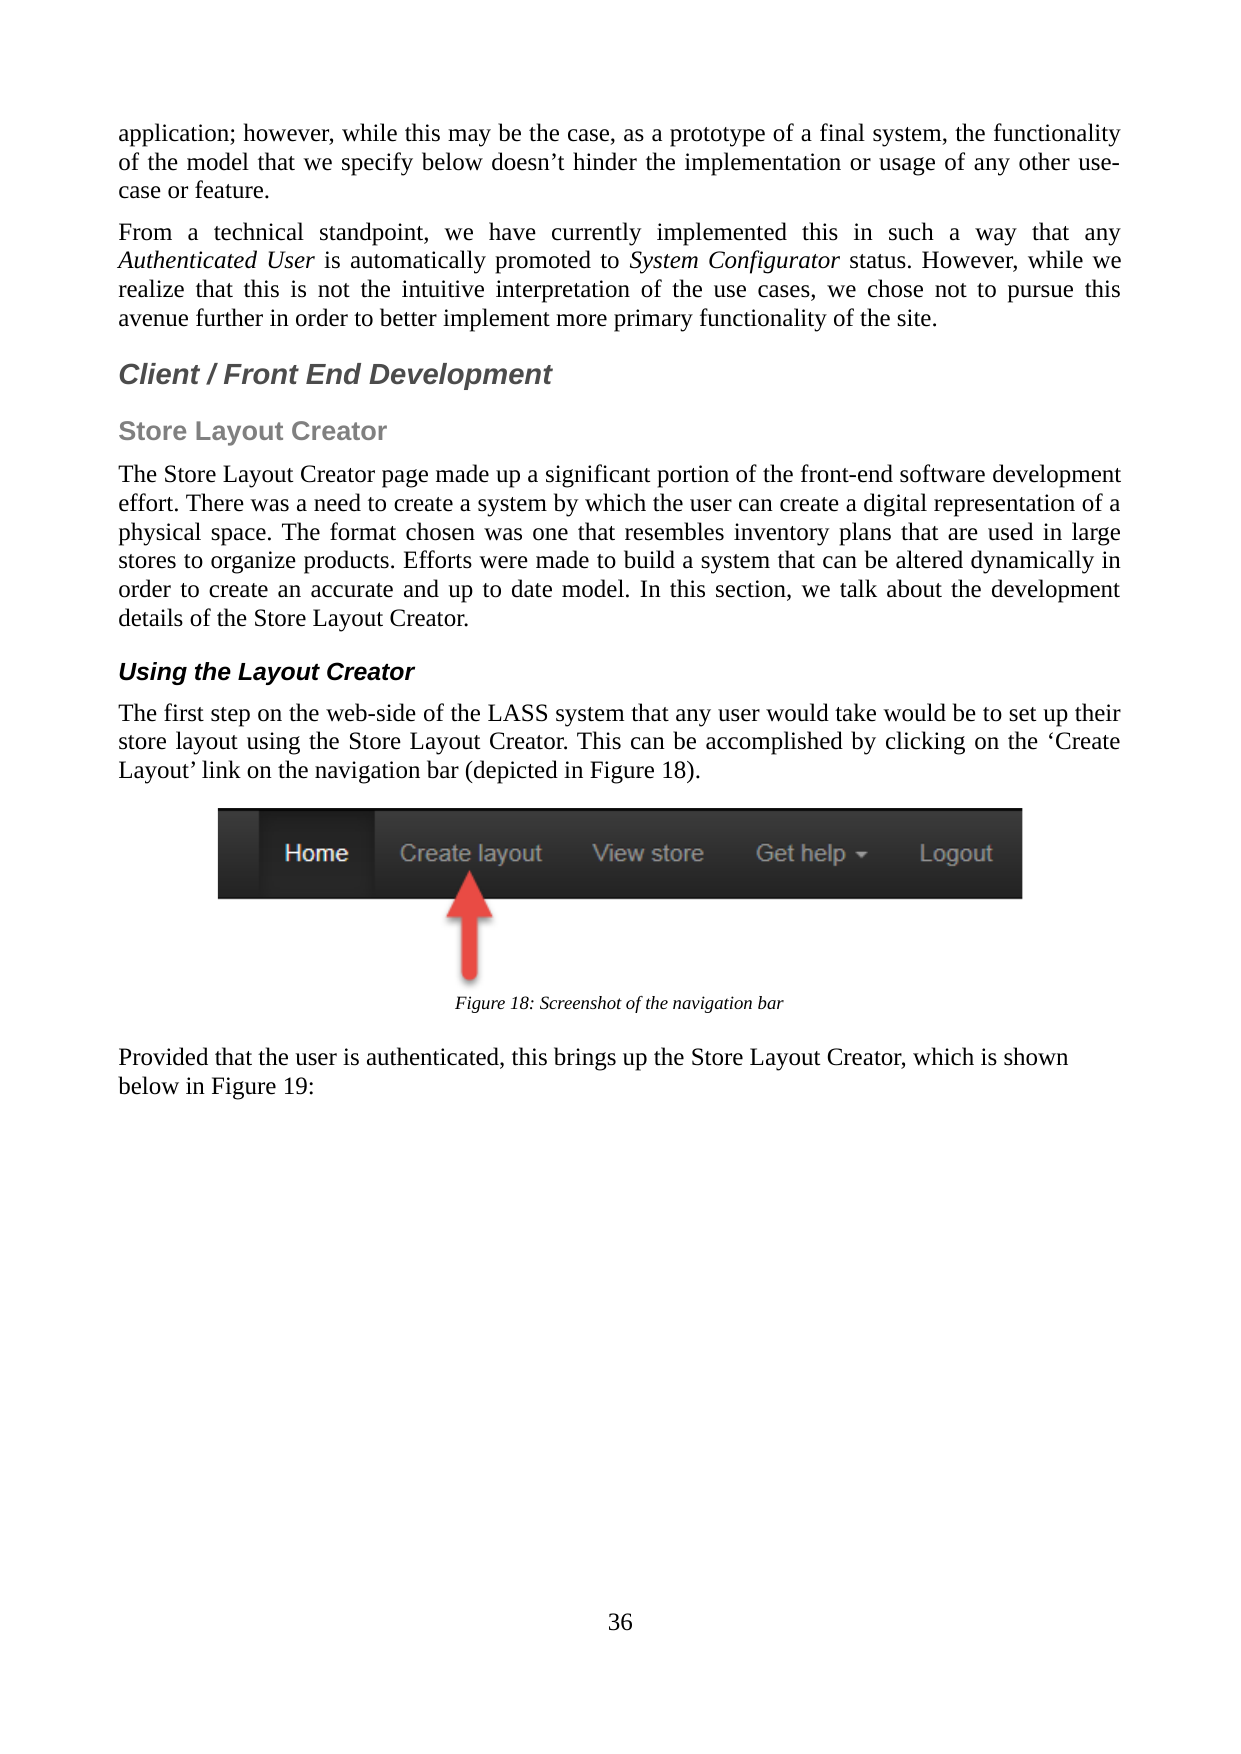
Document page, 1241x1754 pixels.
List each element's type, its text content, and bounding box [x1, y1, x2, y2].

subtitle Client / Front End Development [118, 357, 1122, 390]
text From a technical standpoint, we have currently implemented this in such a way that any Authenticated User is automatically promoted to System Configurator status. However, while we realize that this is not the intuitive interpretation of the use cases, we chose not to pursue this avenue further in order to better implement more primary functionality of the site. [118, 217, 1122, 332]
subtitle Store Layout Creator [118, 415, 1122, 447]
text application; however, while this may be the case, as a prototype of a final system, the functionality of the model that we specify below doesn’t hinder the implementation or usage of any other use-case or feature. [118, 118, 1122, 204]
text Figure 18: Screenshot of the navigation bar [218, 992, 1022, 1013]
text The first step on the web-side of the LASS system that any user would take would be to set up their store layout using the Store Layout Creator. This can be accomplished by clicking on the ‘Create Layout’ link on the navigation bar (depicted in Figure 18). [118, 698, 1122, 784]
text The Store Layout Creator page made up a significant portion of the front-end software development effort. There was a need to create a system by which the user can create a digital representation of a physical space. The format chosen was one that resembles inventory plans that are used in large stores to organize products. Efforts were made to build a system that can be altered dynamically in order to create an accurate and up to date model. In this section, we talk about the development details of the Store Layout Creator. [118, 459, 1122, 632]
subtitle Using the Layout Creator [118, 657, 1122, 685]
picture [217, 808, 1023, 992]
text Provided that the user is authenticated, this brings up the Store Layout Creator, which is shown below in Figure 19: [118, 1042, 1122, 1099]
